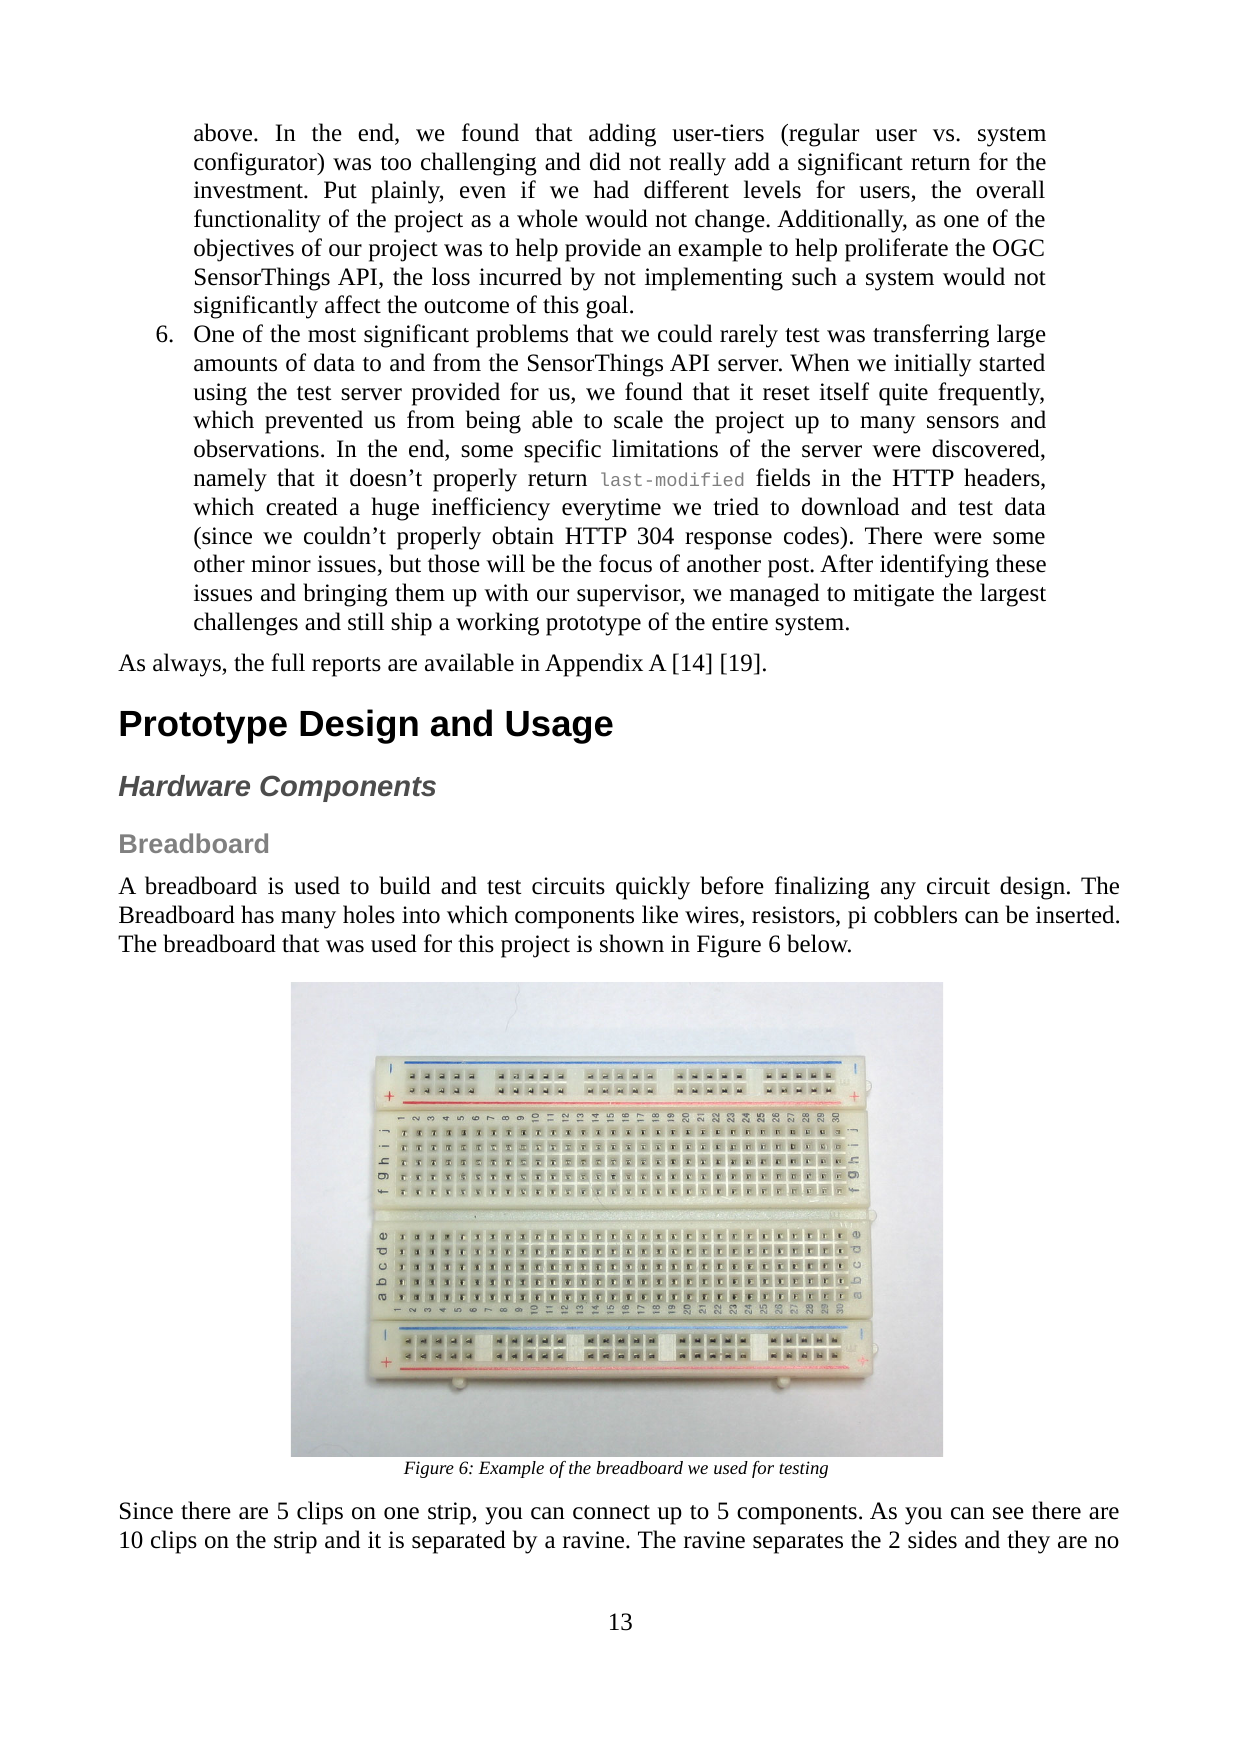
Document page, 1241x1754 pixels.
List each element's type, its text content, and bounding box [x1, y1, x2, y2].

text Since there are 5 clips on one strip, you can connect up to 5 components. As you can see there are 10 clips on the strip and it is separated by a ravine. The ravine separates the 2 sides and they are no [118, 1496, 1122, 1554]
text Figure 6: Example of the breadboard we used for testing [291, 1457, 943, 1478]
text As always, the full reports are available in Appendix A [14] [19]. [118, 648, 1122, 677]
subtitle Breadboard [118, 828, 1122, 859]
list above. In the end, we found that adding user-tiers (regular user vs. system configurator) was too challenging and did not really add a significant return for the investment. Put plainly, even if we had different levels for users, the overall functionality of the project as a whole would not change. Additionally, as one of the objectives of our project was to help provide an example to help proliferate the OGC SensorThings API, the loss incurred by not implementing such a system would not significantly affect the outcome of this goal. [155, 118, 1047, 319]
text A breadboard is used to build and test circuits quickly before finalizing any circuit design. The Breadboard has many holes into which components like wires, resistors, pi cobblers can be inserted. The breadboard that was used for this project is shown in Figure 6 below. [118, 871, 1122, 958]
picture [290, 982, 944, 1457]
list One of the most significant problems that we could rarely test was transferring large amounts of data to and from the SensorThings API server. When we initially started using the test server provided for us, we found that it reset itself quite frequently, which prevented us from being able to scale the project up to many sensors and observations. In the end, some specific limitations of the server were discovered, namely that it doesn’t properly return last-modified fields in the HTTP headers, which created a huge inefficiency everytime we tried to download and test data (since we couldn’t properly obtain HTTP 304 response codes). There were some other minor issues, but those will be the focus of another post. After identifying these issues and bringing them up with our supervisor, we managed to mitigate the largest challenges and still ship a working prototype of the entire system. [155, 319, 1047, 636]
subtitle Prototype Design and Usage [118, 702, 1122, 744]
subtitle Hardware Components [118, 769, 1122, 803]
